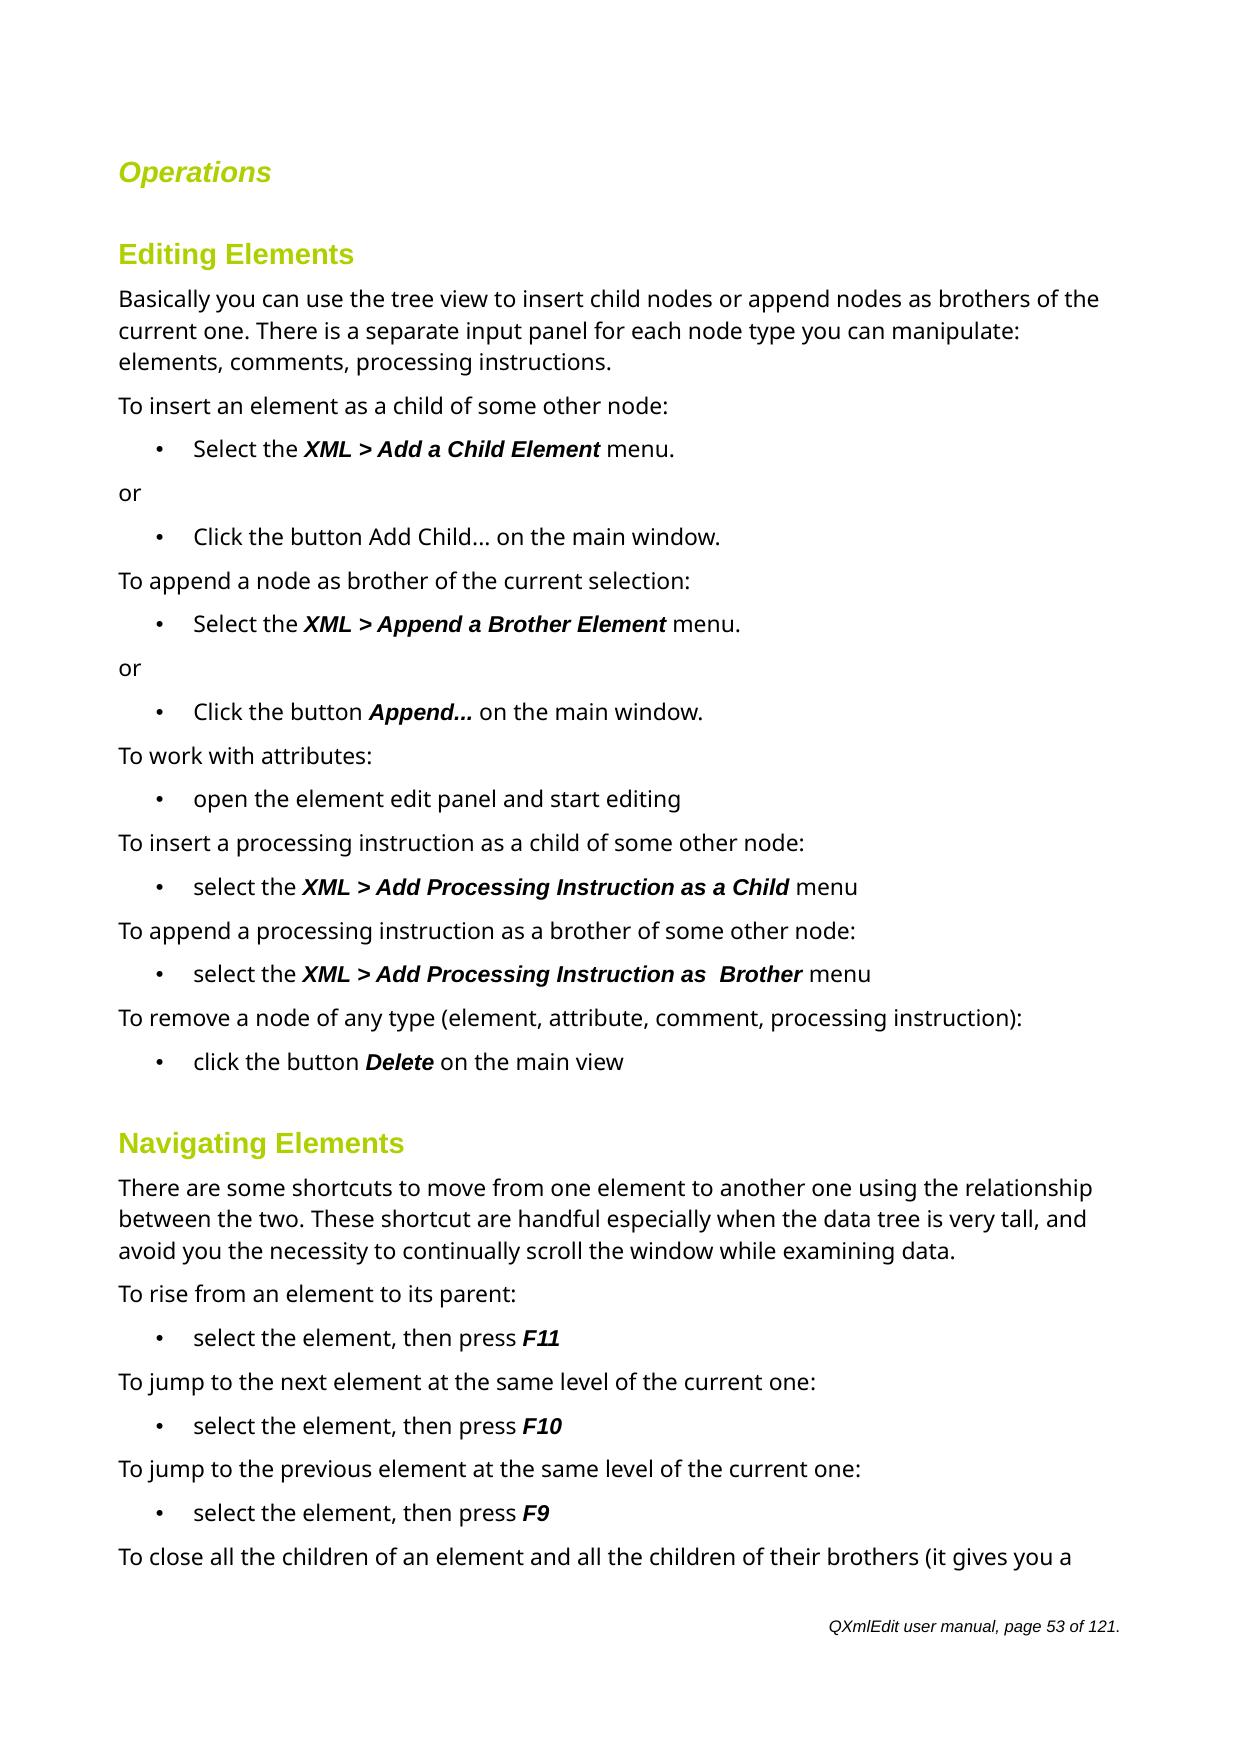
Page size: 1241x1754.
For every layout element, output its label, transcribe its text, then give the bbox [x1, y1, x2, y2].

list Select the XML > Add a Child Element menu. [156, 433, 1122, 464]
list select the element, then press F10 [156, 1410, 1122, 1441]
list select the element, then press F11 [156, 1322, 1122, 1353]
text To rise from an element to its parent: [118, 1278, 1122, 1310]
text To insert a processing instruction as a child of some other node: [118, 827, 1122, 858]
text To close all the children of an element and all the children of their brothers (it gives you a [118, 1541, 1122, 1572]
subtitle Navigating Elements [118, 1126, 1122, 1160]
text There are some shortcuts to move from one element to another one using the relationship between the two. These shortcut are handful especially when the data tree is very tall, and avoid you the necessity to continually scroll the window while examining data. [118, 1172, 1122, 1266]
list Click the button Append... on the main window. [156, 696, 1122, 727]
text To jump to the previous element at the same level of the current one: [118, 1453, 1122, 1485]
text To jump to the next element at the same level of the current one: [118, 1366, 1122, 1397]
subtitle Editing Elements [118, 237, 1122, 271]
list select the element, then press F9 [156, 1497, 1122, 1528]
subtitle Operations [118, 155, 1122, 188]
list open the element edit panel and start editing [156, 783, 1122, 814]
text Basically you can use the tree view to insert child nodes or append nodes as brothers of the current one. There is a separate input panel for each node type you can manipulate: elements, comments, processing instructions. [118, 283, 1122, 377]
text To append a processing instruction as a brother of some other node: [118, 914, 1122, 946]
list Select the XML > Append a Brother Element menu. [156, 608, 1122, 639]
text To work with attributes: [118, 739, 1122, 771]
list select the XML > Add Processing Instruction as Brother menu [156, 958, 1122, 989]
list click the button Delete on the main view [156, 1046, 1122, 1077]
text or [118, 652, 1122, 683]
list select the XML > Add Processing Instruction as a Child menu [156, 871, 1122, 902]
text To remove a node of any type (element, attribute, comment, processing instruction): [118, 1002, 1122, 1033]
list Click the button Add Child... on the main window. [156, 521, 1122, 552]
text To append a node as brother of the current selection: [118, 564, 1122, 596]
text or [118, 477, 1122, 508]
text To insert an element as a child of some other node: [118, 389, 1122, 421]
